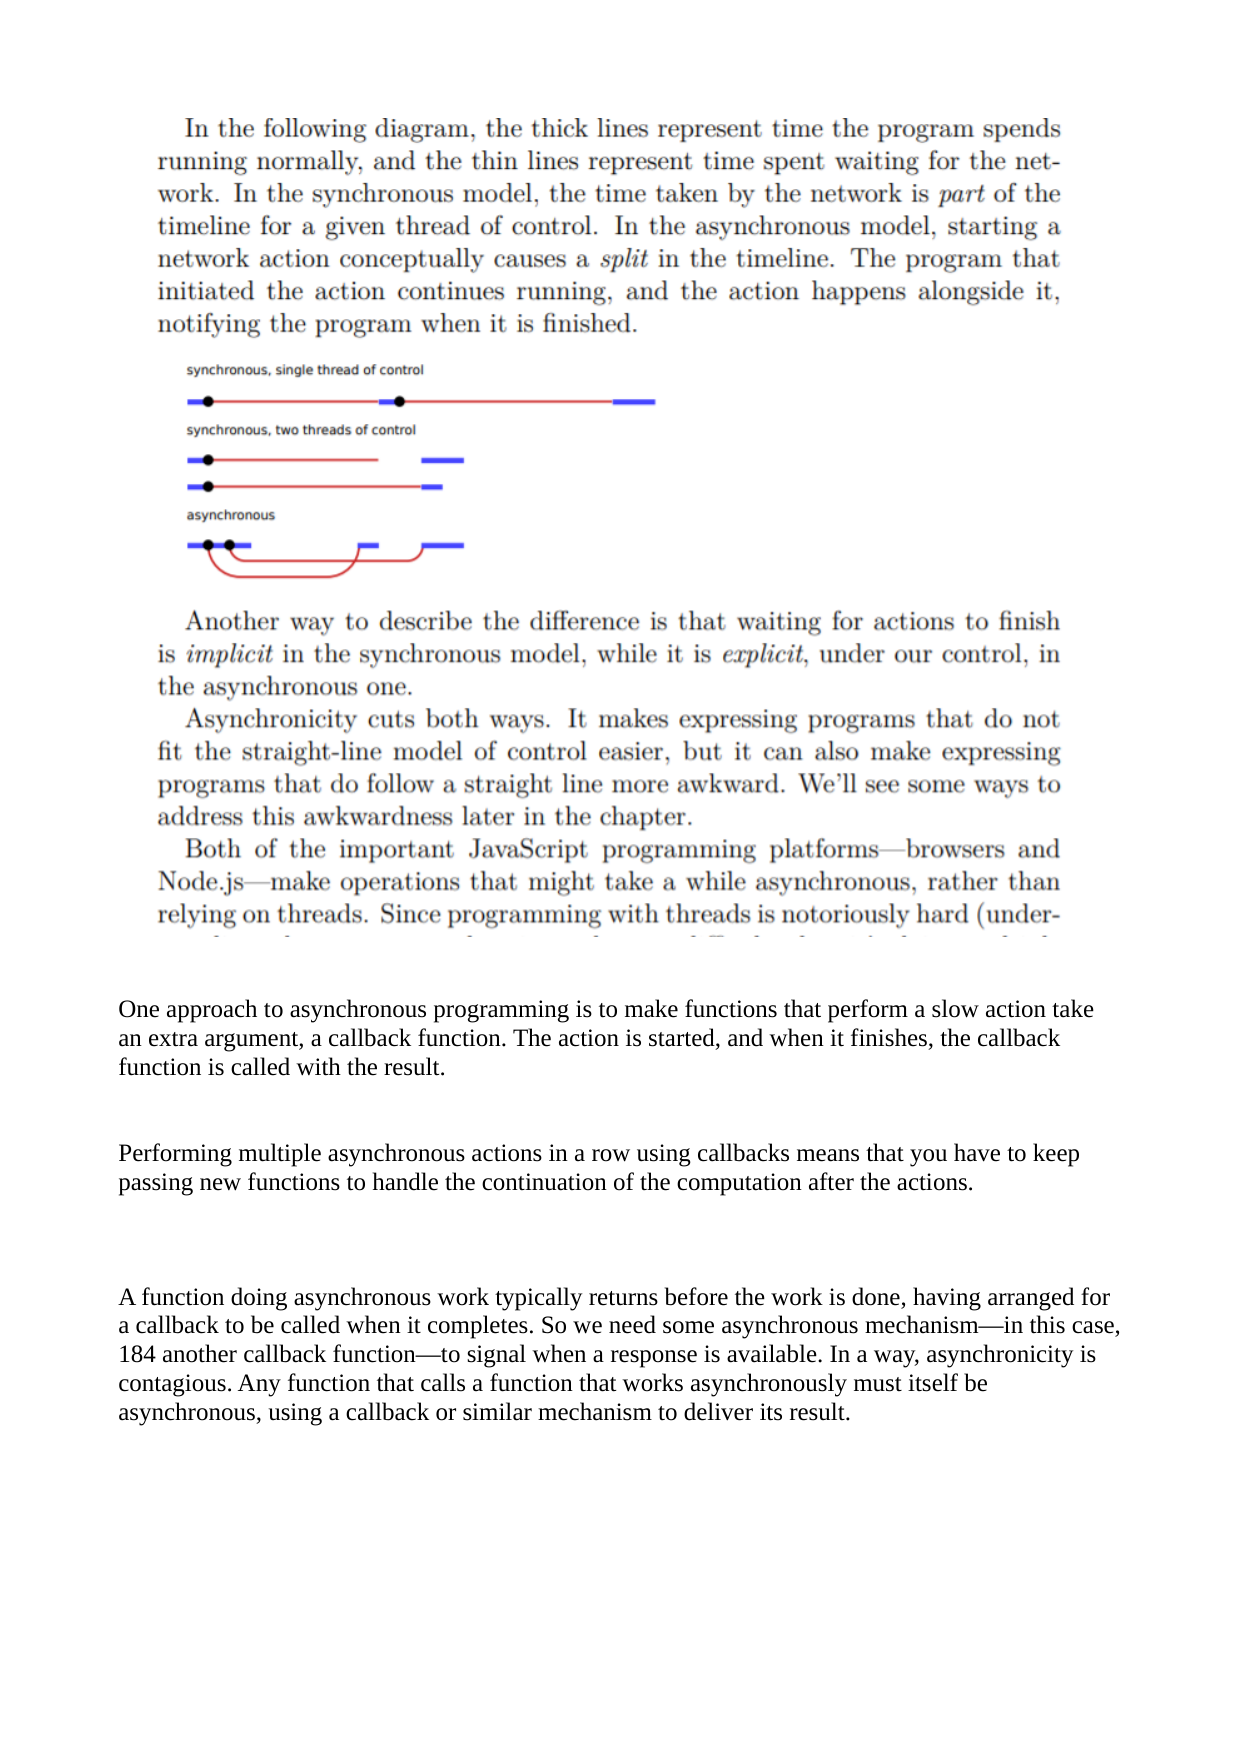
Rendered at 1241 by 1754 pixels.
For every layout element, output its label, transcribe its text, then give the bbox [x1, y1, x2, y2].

picture [140, 118, 1100, 937]
text One approach to asynchronous programming is to make functions that perform a slow action take an extra argument, a callback function. The action is started, and when it finishes, the callback function is called with the result. [118, 994, 1122, 1081]
text Performing multiple asynchronous actions in a row using callbacks means that you have to keep passing new functions to handle the continuation of the computation after the actions. [118, 1138, 1122, 1196]
text A function doing asynchronous work typically returns before the work is done, having arranged for a callback to be called when it completes. So we need some asynchronous mechanism—in this case, 184 another callback function—to signal when a response is available. In a way, asynchronicity is contagious. Any function that calls a function that works asynchronously must itself be asynchronous, using a callback or similar mechanism to deliver its result. [118, 1282, 1122, 1426]
